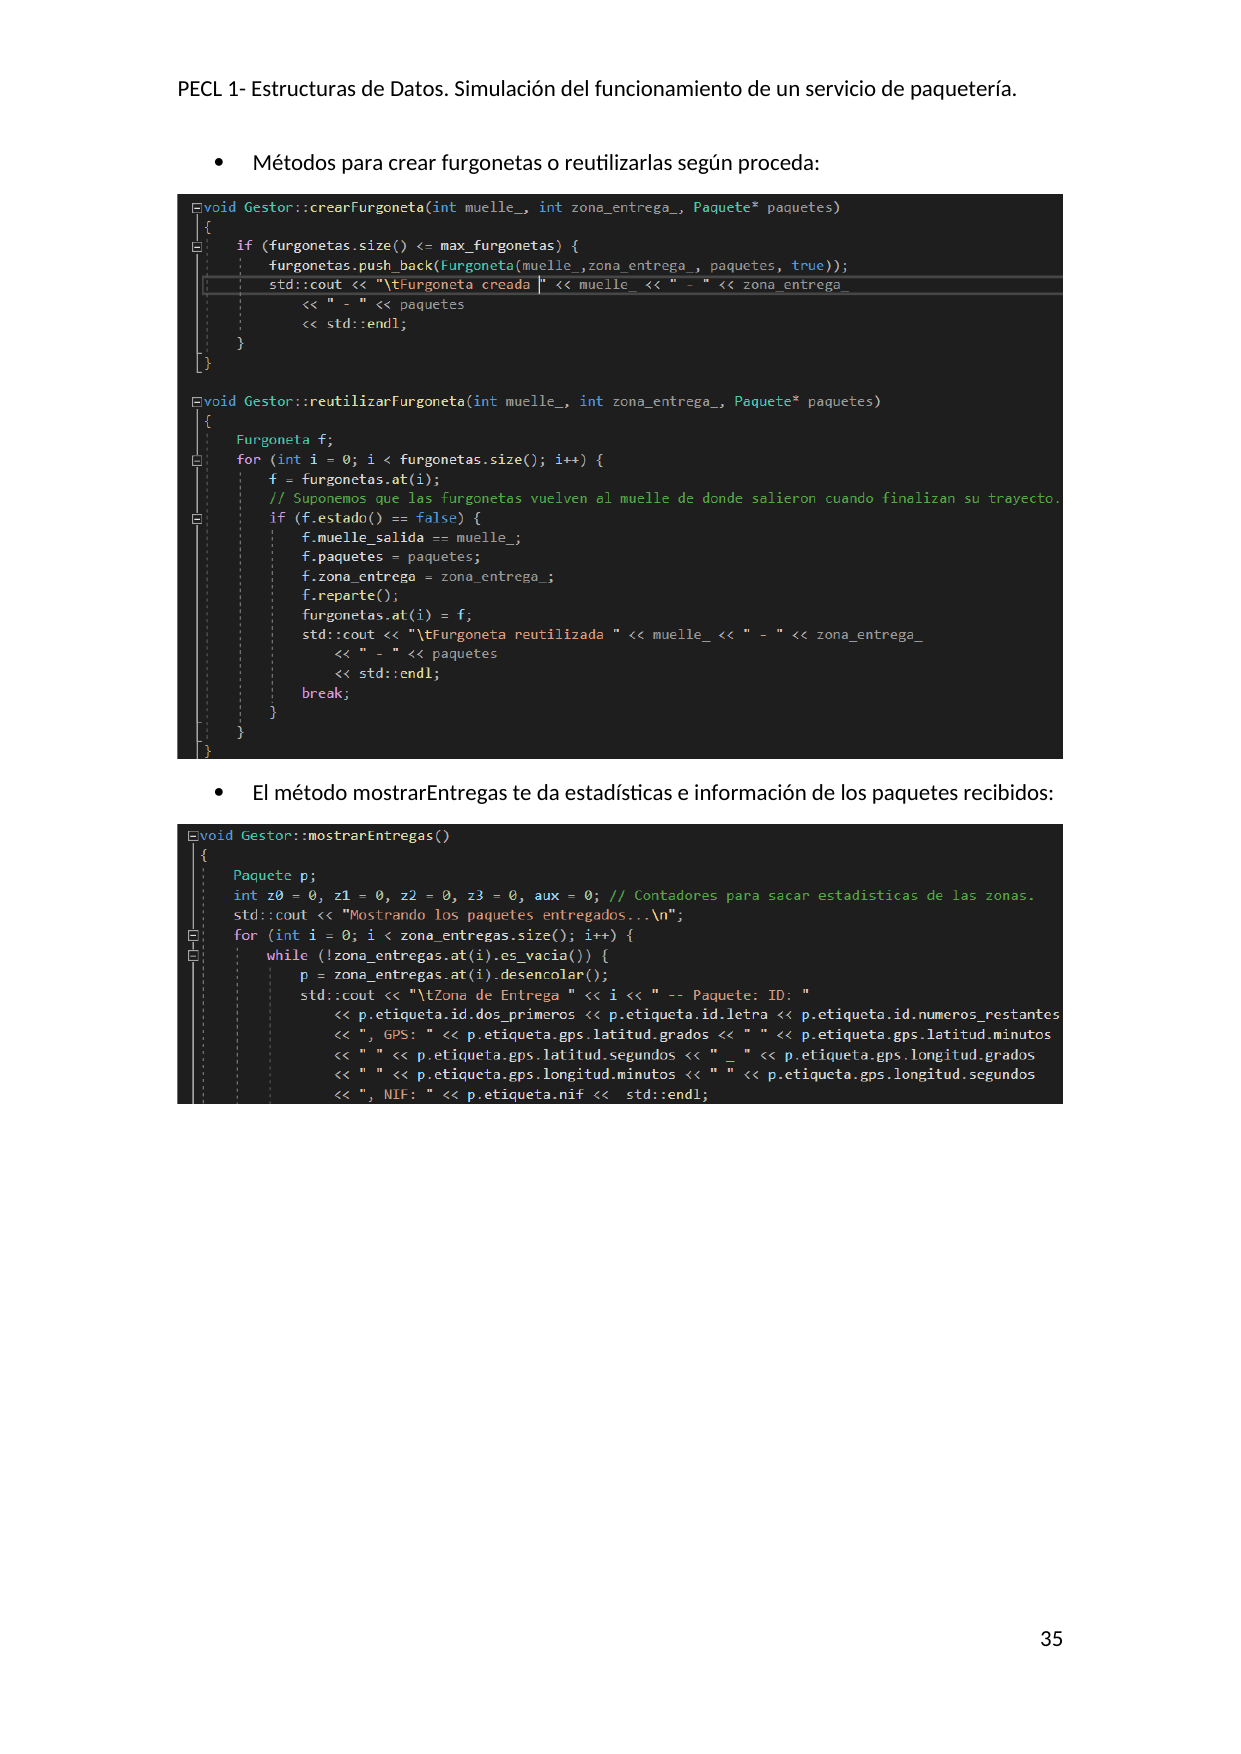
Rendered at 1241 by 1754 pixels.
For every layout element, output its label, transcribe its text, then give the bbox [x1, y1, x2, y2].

list El método mostrarEntregas te da estadísticas e información de los paquetes recibidos: [215, 778, 1063, 806]
picture [177, 194, 1063, 759]
list Métodos para crear furgonetas o reutilizarlas según proceda: [215, 148, 1063, 176]
picture [177, 824, 1063, 1104]
